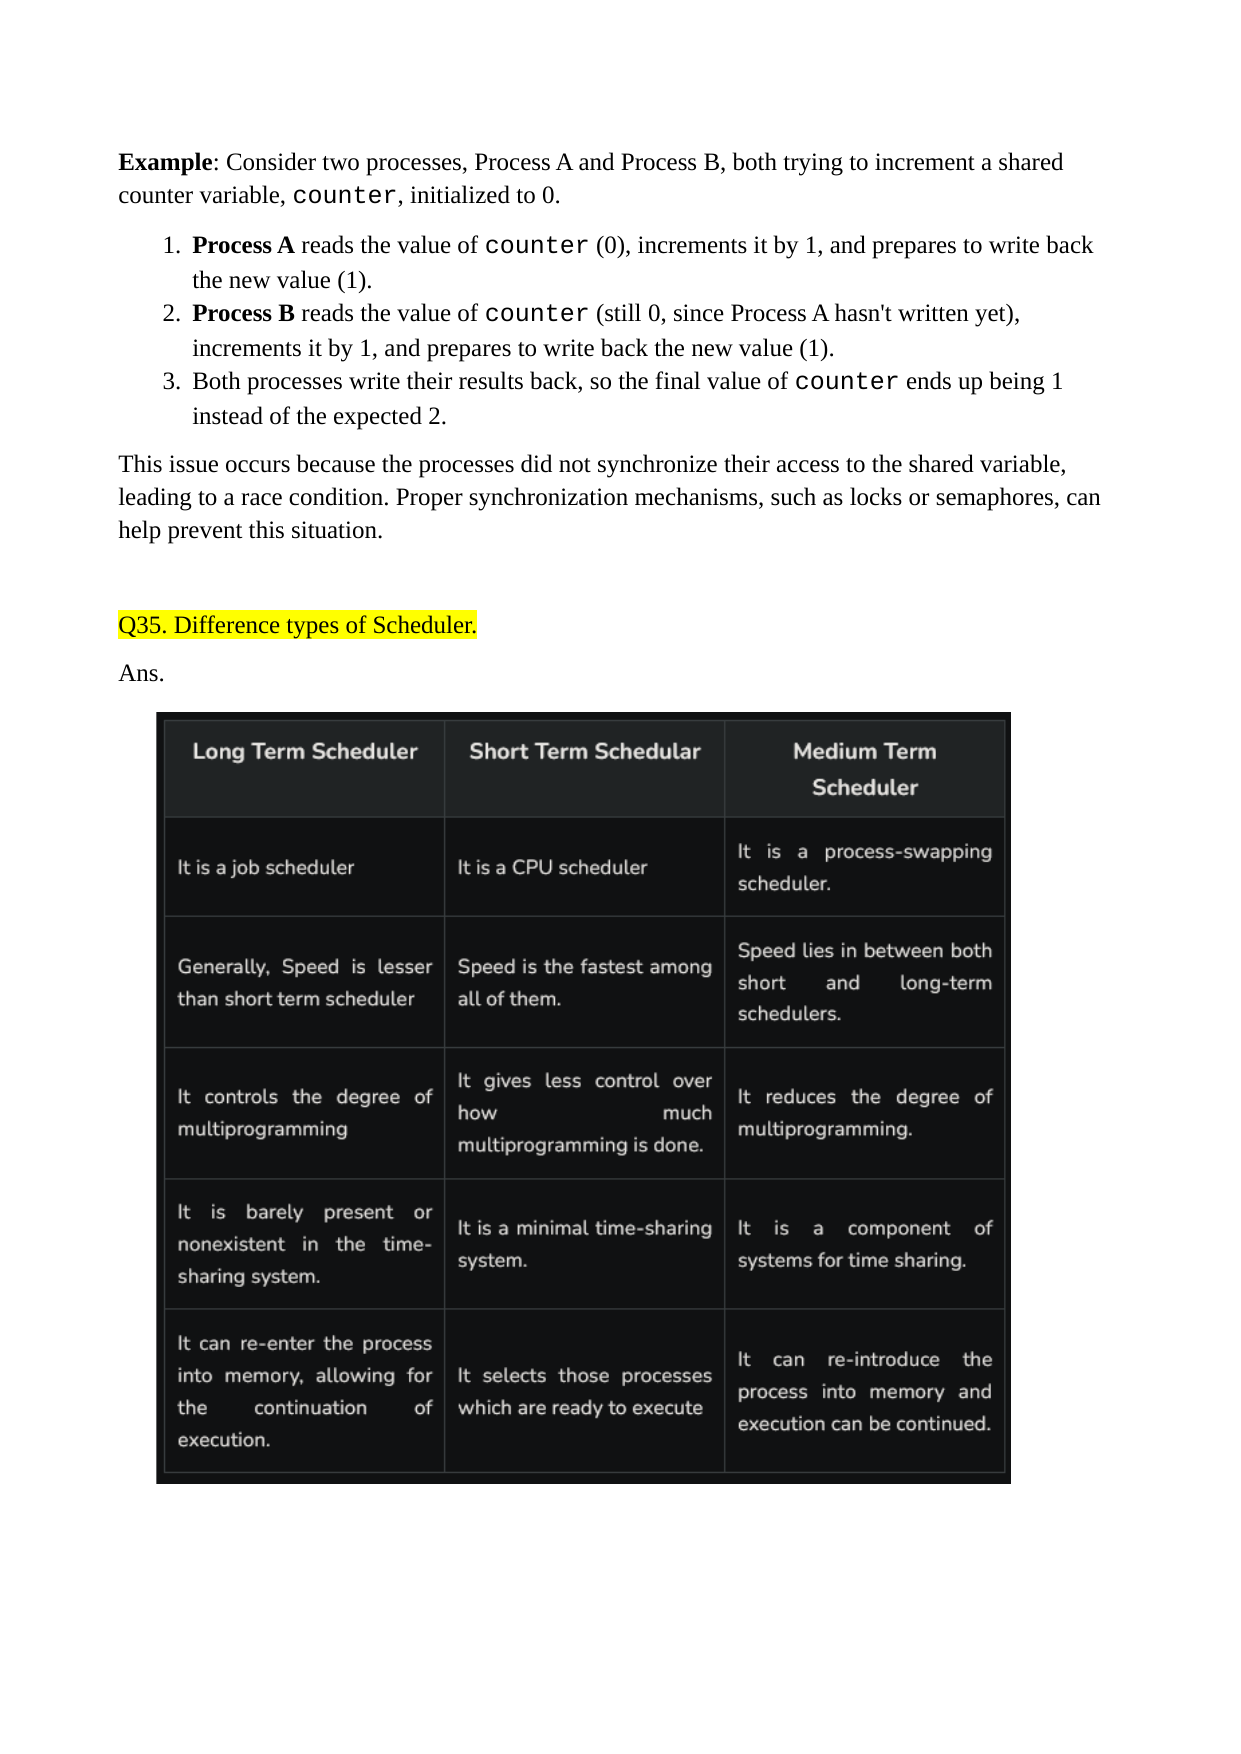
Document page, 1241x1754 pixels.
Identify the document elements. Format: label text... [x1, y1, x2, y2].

list Process A reads the value of counter (0), increments it by 1, and prepares to write back the new value (1). [162, 230, 1122, 294]
list Both processes write their results back, so the final value of counter ends up being 1 instead of the expected 2. [162, 366, 1122, 430]
picture [156, 712, 1011, 1484]
text Ans. [118, 658, 1122, 686]
text This issue occurs because the processes did not synchronize their access to the shared variable, leading to a race condition. Proper synchronization mechanisms, such as locks or semaphores, can help prevent this situation. [118, 449, 1122, 544]
list Process B reads the value of counter (still 0, since Process A hasn't written yet), increments it by 1, and prepares to write back the new value (1). [162, 298, 1122, 362]
text Q35. Difference types of Scheduler. [118, 610, 1122, 639]
text Example: Consider two processes, Process A and Process B, both trying to increment a shared counter variable, counter, initialized to 0. [118, 147, 1122, 211]
